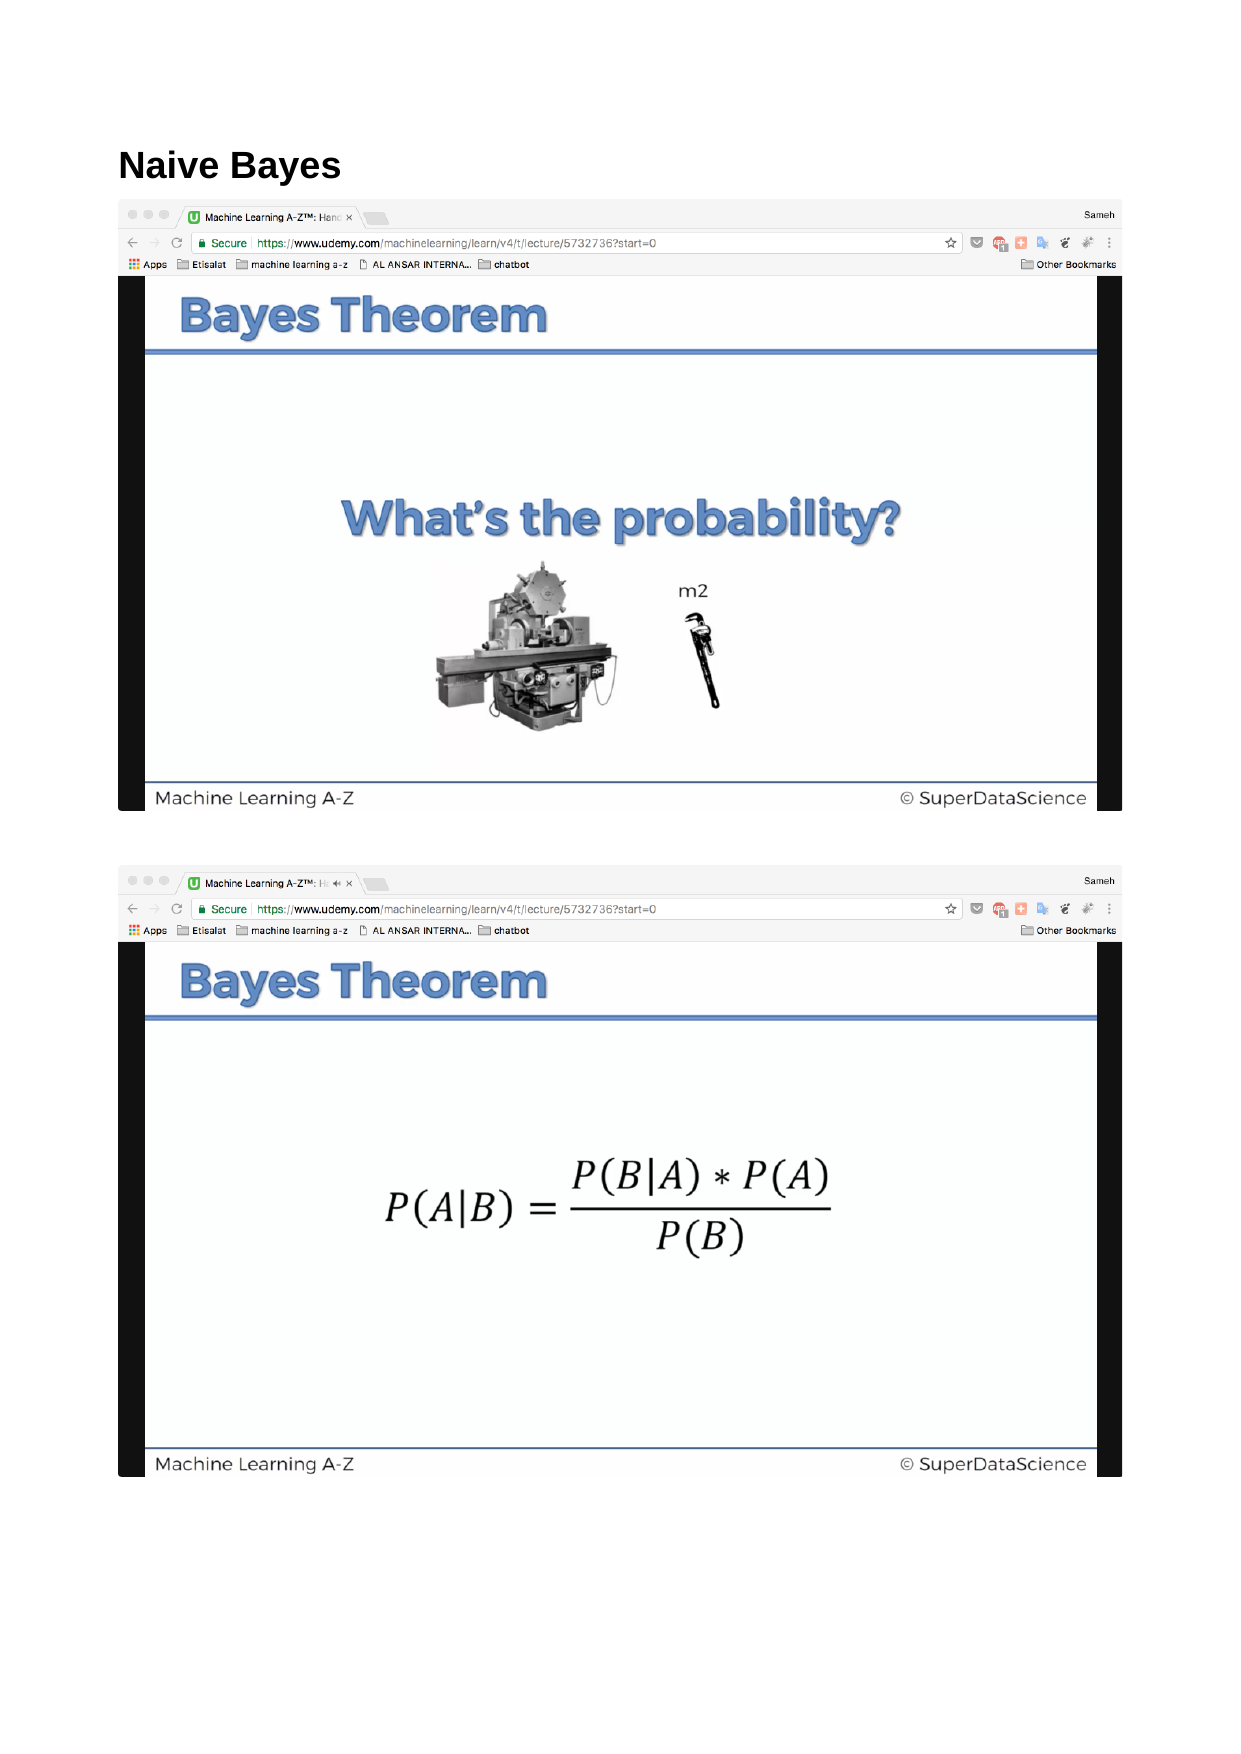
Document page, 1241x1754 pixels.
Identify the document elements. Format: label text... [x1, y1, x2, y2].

subtitle Naive Bayes [118, 143, 1122, 187]
picture [118, 865, 1123, 1477]
picture [118, 199, 1123, 811]
